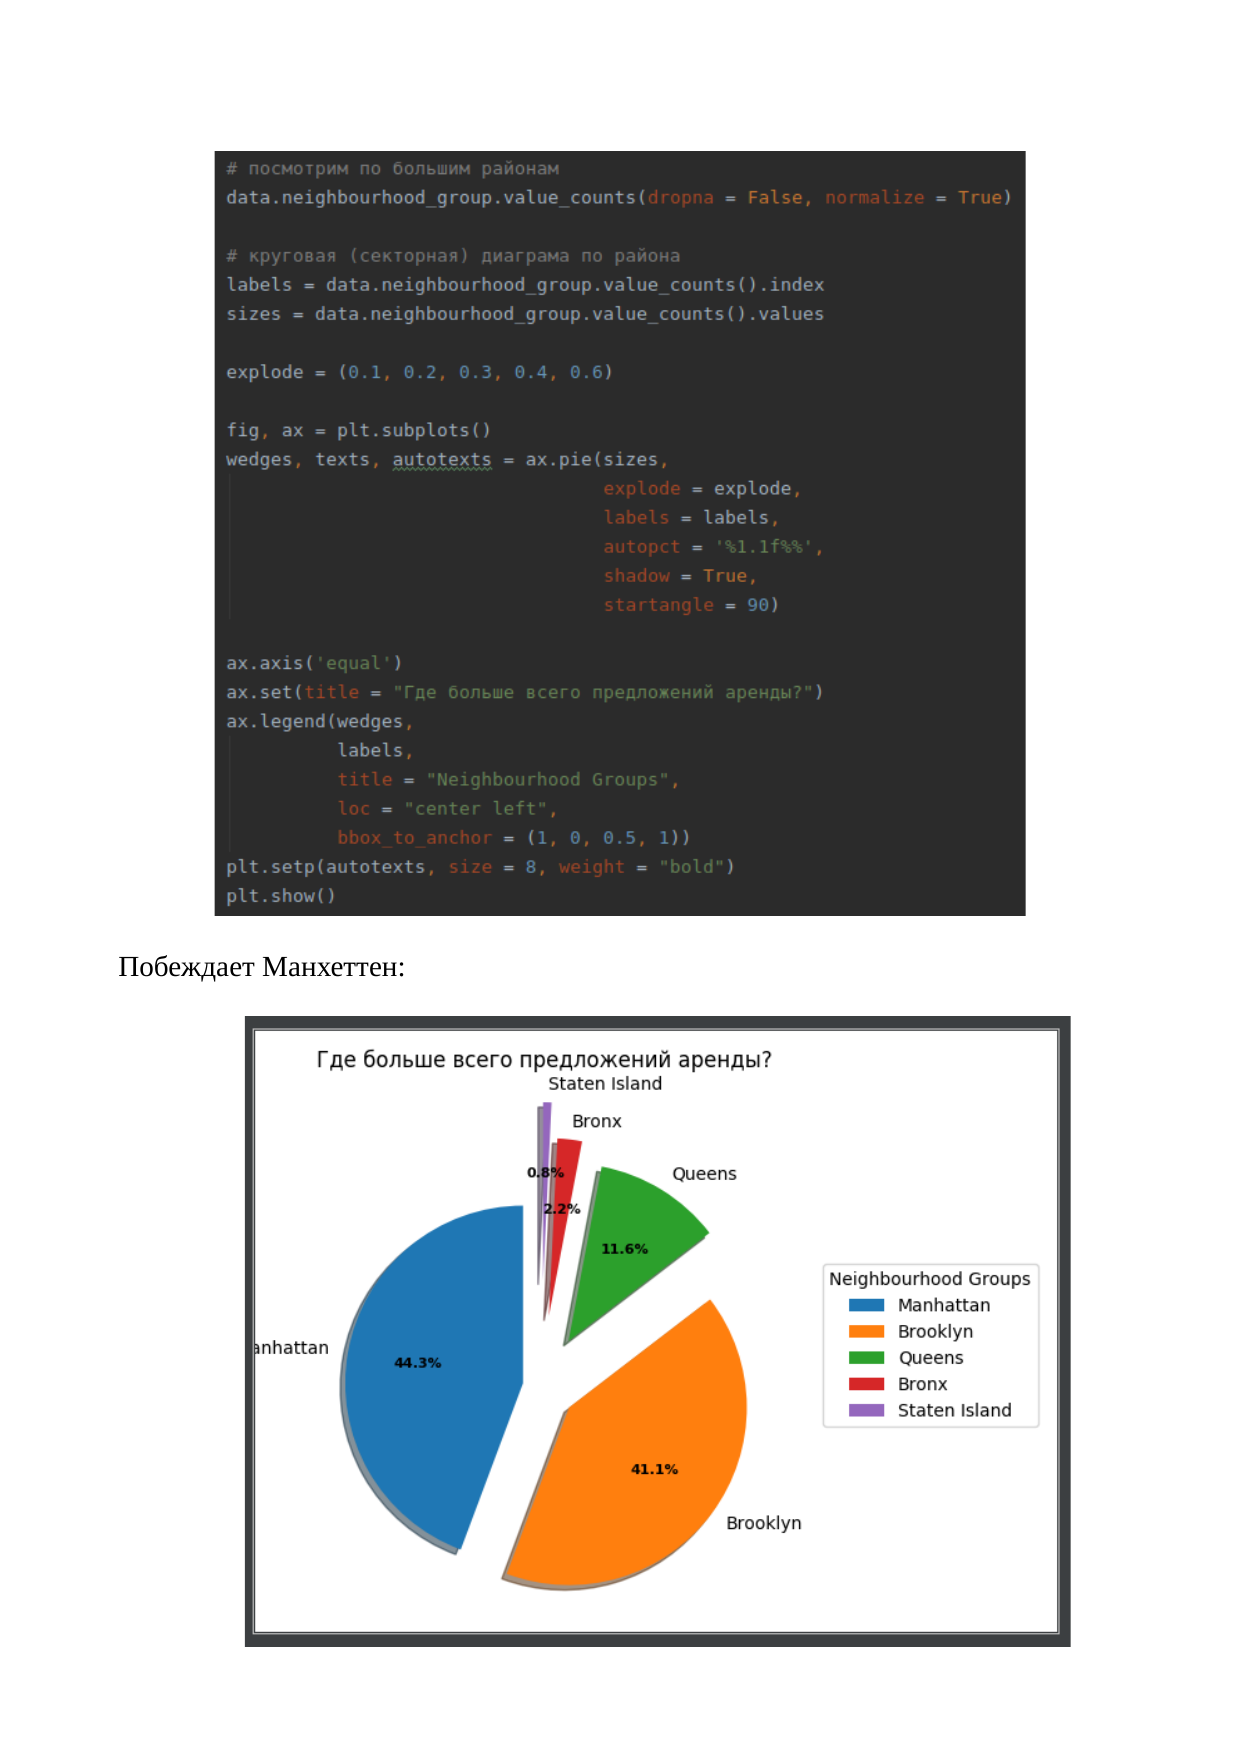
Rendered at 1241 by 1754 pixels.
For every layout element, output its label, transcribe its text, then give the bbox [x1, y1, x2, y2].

text Побеждает Манхеттен: [118, 949, 1122, 983]
picture [214, 151, 1026, 916]
picture [244, 1016, 1071, 1647]
